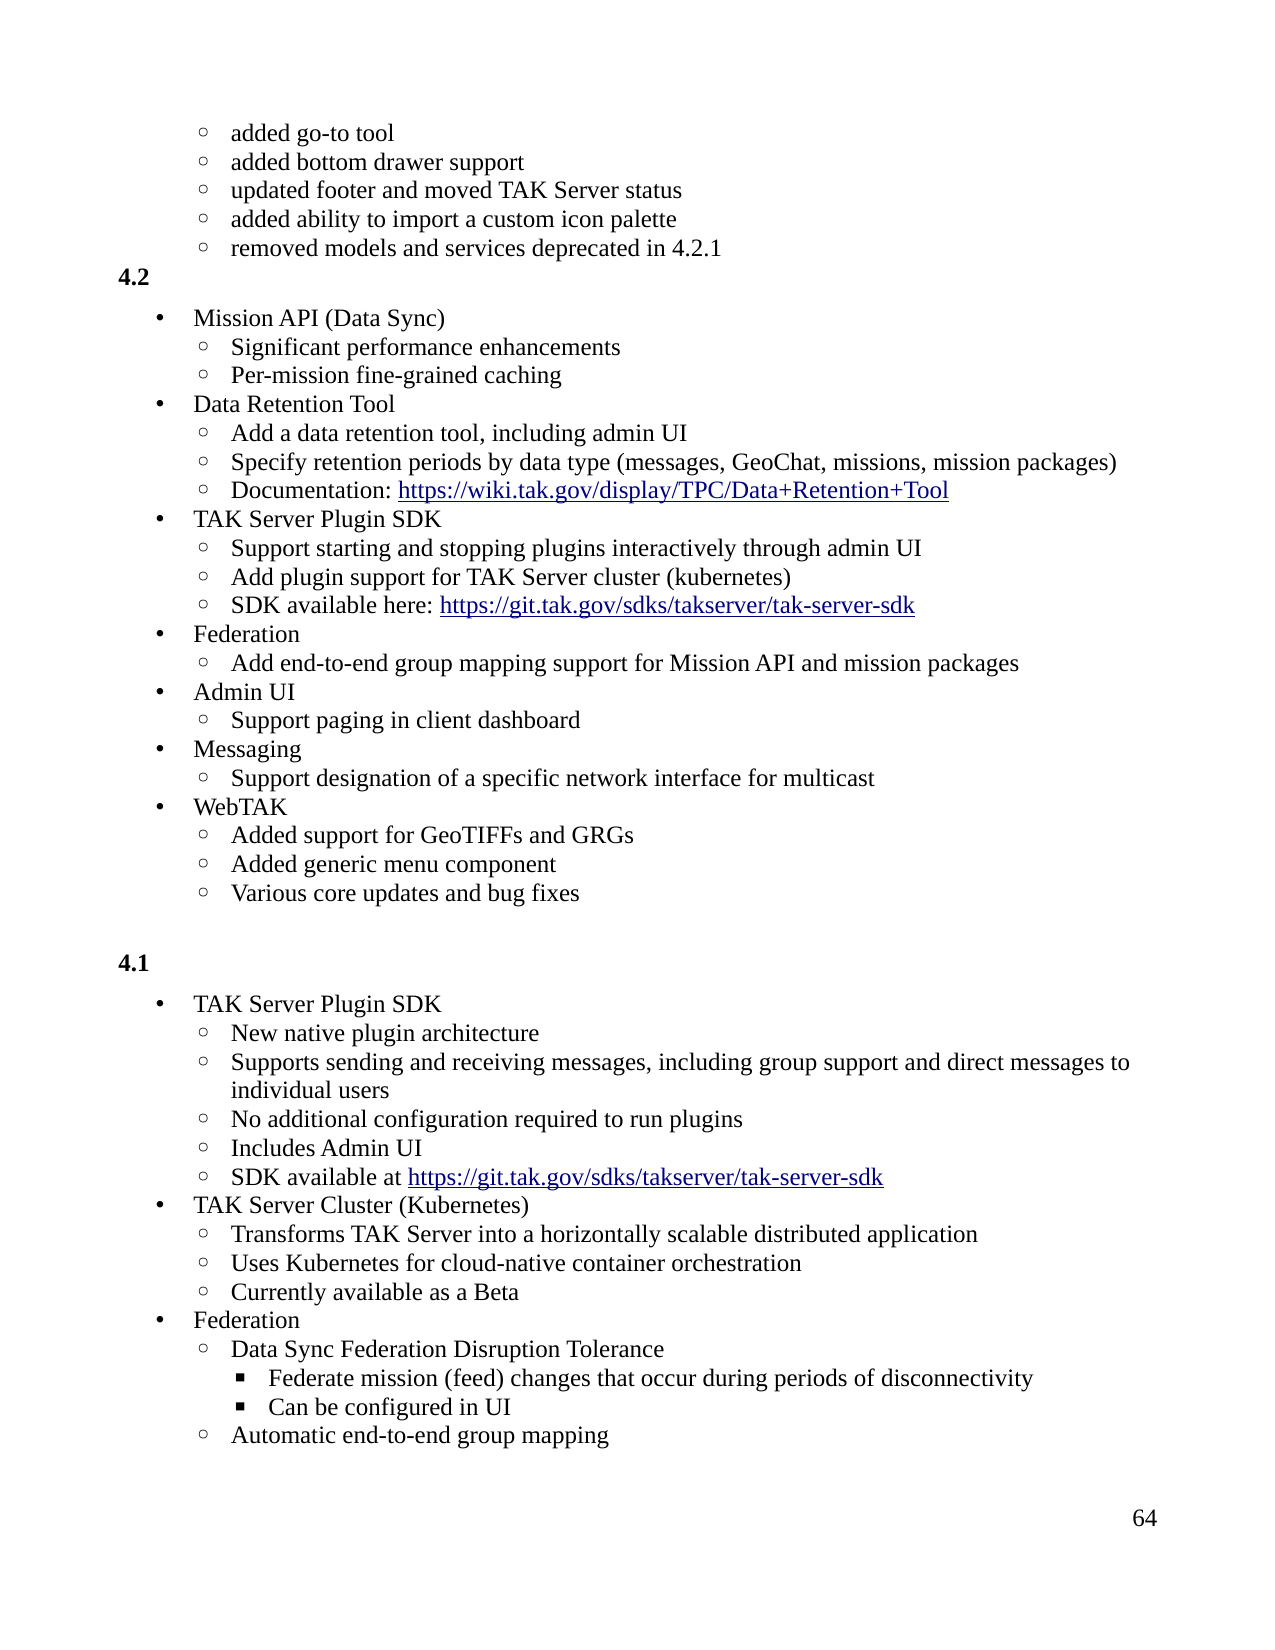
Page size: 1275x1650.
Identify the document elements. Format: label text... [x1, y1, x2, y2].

list Mission API (Data Sync) [156, 303, 1157, 332]
list added go-to tool [193, 118, 1157, 147]
list TAK Server Plugin SDK [156, 504, 1157, 533]
list Transforms TAK Server into a horizontally scalable distributed application [193, 1219, 1157, 1248]
list Various core updates and bug fixes [193, 878, 1157, 907]
list Automatic end-to-end group mapping [193, 1421, 1157, 1449]
list New native plugin architecture [193, 1018, 1157, 1047]
list Uses Kubernetes for cloud-native container orchestration [193, 1248, 1157, 1277]
list removed models and services deprecated in 4.2.1 [193, 233, 1157, 262]
list Significant performance enhancements [193, 332, 1157, 361]
list Can be configured in UI [231, 1392, 1157, 1421]
text 4.1 [118, 948, 1157, 977]
list Federate mission (feed) changes that occur during periods of disconnectivity [231, 1363, 1157, 1392]
list Support starting and stopping plugins interactively through admin UI [193, 533, 1157, 562]
text 4.2 [118, 262, 1157, 291]
list Added generic menu component [193, 849, 1157, 878]
list TAK Server Plugin SDK [156, 989, 1157, 1018]
list Data Retention Tool [156, 389, 1157, 418]
list Specify retention periods by data type (messages, GeoChat, missions, mission packages) [193, 447, 1157, 476]
list Messaging [156, 734, 1157, 763]
list added ability to import a custom icon palette [193, 204, 1157, 233]
list Documentation: https://wiki.tak.gov/display/TPC/Data+Retention+Tool [193, 476, 1157, 504]
list Per-mission fine-grained caching [193, 361, 1157, 389]
list Includes Admin UI [193, 1133, 1157, 1162]
list Currently available as a Beta [193, 1277, 1157, 1306]
list Add plugin support for TAK Server cluster (kubernetes) [193, 562, 1157, 591]
list Support designation of a specific network interface for multicast [193, 763, 1157, 792]
list Supports sending and receiving messages, including group support and direct messages to individual users [193, 1047, 1157, 1104]
list Add end-to-end group mapping support for Mission API and mission packages [193, 648, 1157, 677]
list SDK available here: https://git.tak.gov/sdks/takserver/tak-server-sdk [193, 591, 1157, 619]
list added bottom drawer support [193, 147, 1157, 176]
list updated footer and moved TAK Server status [193, 176, 1157, 204]
list SDK available at https://git.tak.gov/sdks/takserver/tak-server-sdk [193, 1162, 1157, 1191]
list Support paging in client dashboard [193, 706, 1157, 734]
list Federation [156, 1306, 1157, 1334]
list Added support for GeoTIFFs and GRGs [193, 821, 1157, 849]
list No additional configuration required to run plugins [193, 1104, 1157, 1133]
list Data Sync Federation Disruption Tolerance [193, 1334, 1157, 1363]
list WebTAK [156, 792, 1157, 821]
list Admin UI [156, 677, 1157, 706]
list Federation [156, 619, 1157, 648]
list TAK Server Cluster (Kubernetes) [156, 1191, 1157, 1219]
list Add a data retention tool, including admin UI [193, 418, 1157, 447]
